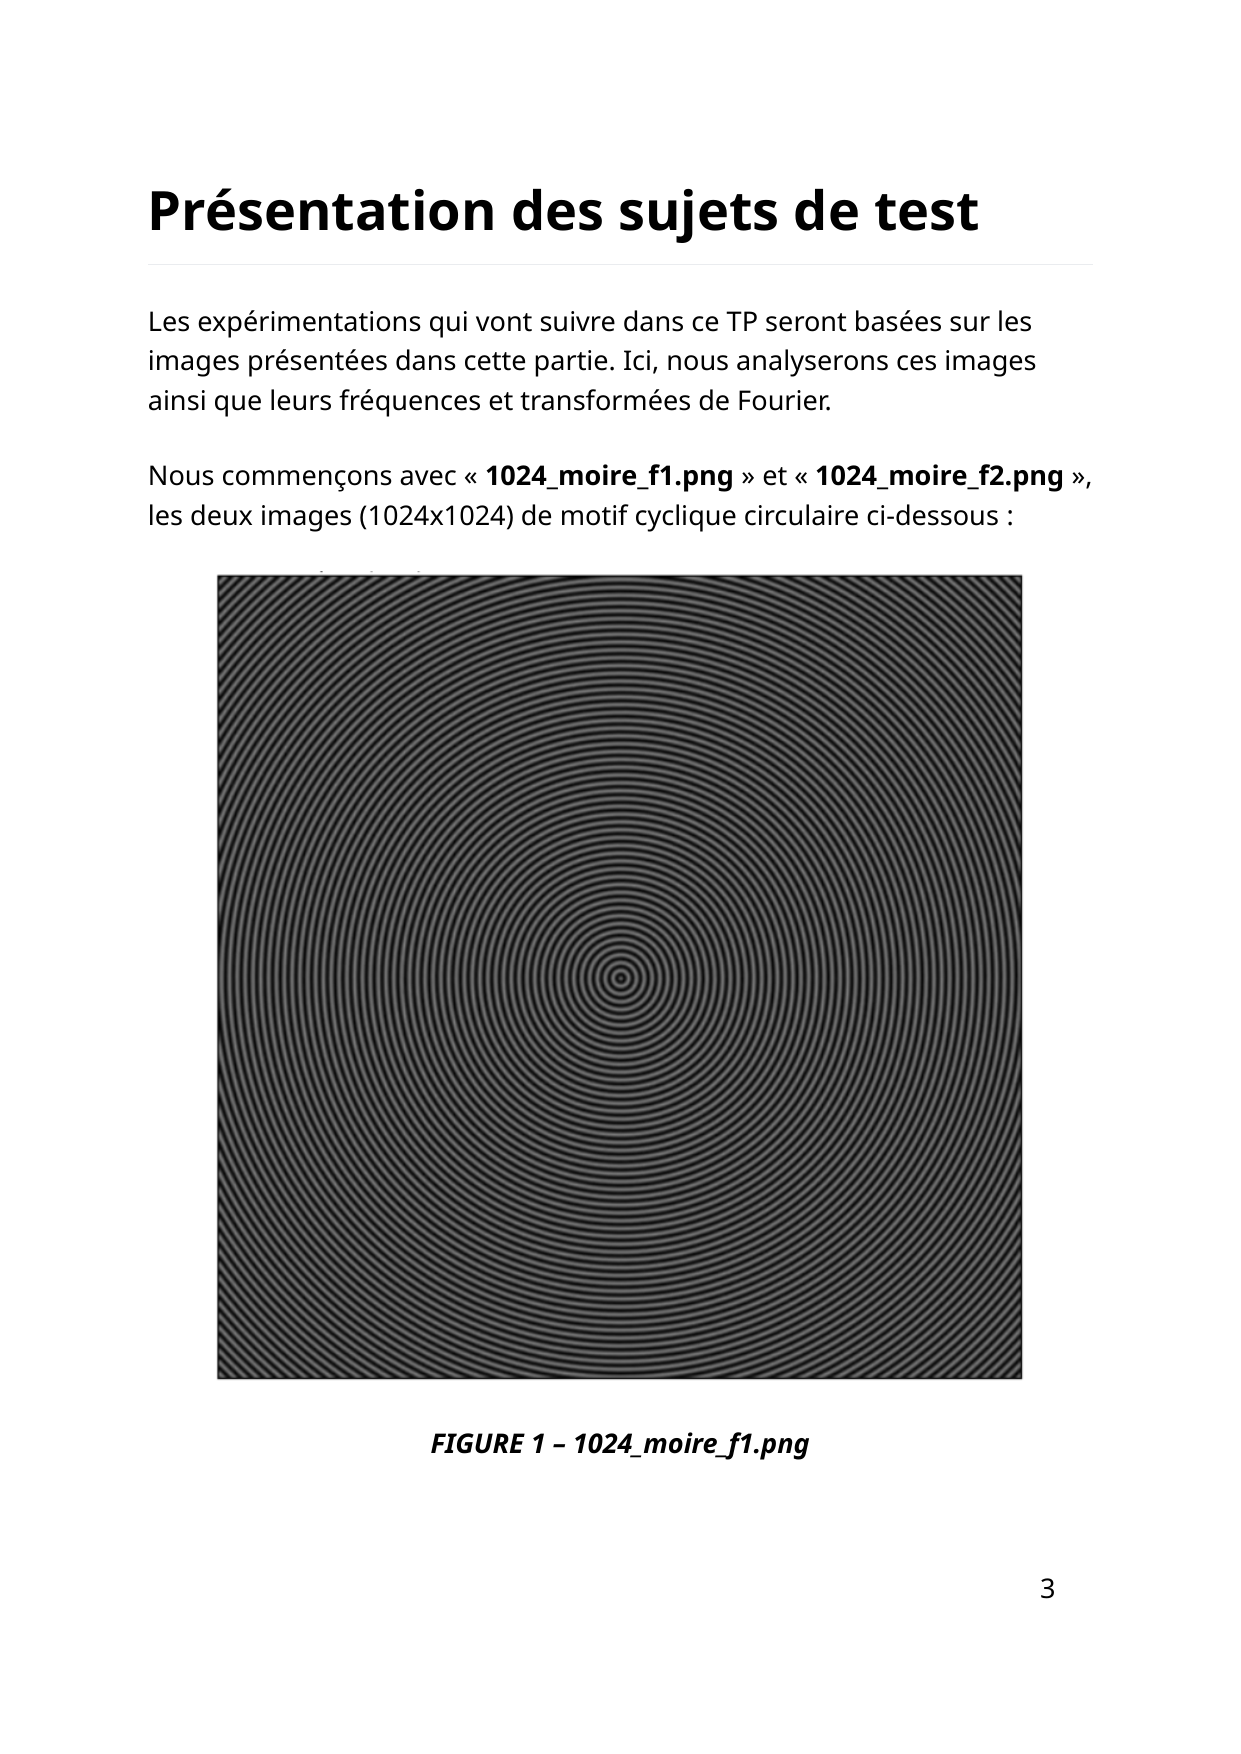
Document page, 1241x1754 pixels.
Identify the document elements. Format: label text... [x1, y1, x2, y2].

picture [215, 571, 1025, 1383]
subtitle Présentation des sujets de test [148, 173, 1093, 264]
text FIGURE 1 – 1024_moire_f1.png [148, 572, 1093, 1461]
text Nous commençons avec « 1024_moire_f1.png » et « 1024_moire_f2.png », les deux images (1024x1024) de motif cyclique circulaire ci-dessous : [148, 457, 1093, 533]
text Les expérimentations qui vont suivre dans ce TP seront basées sur les images présentées dans cette partie. Ici, nous analyserons ces images ainsi que leurs fréquences et transformées de Fourier. [148, 302, 1093, 418]
